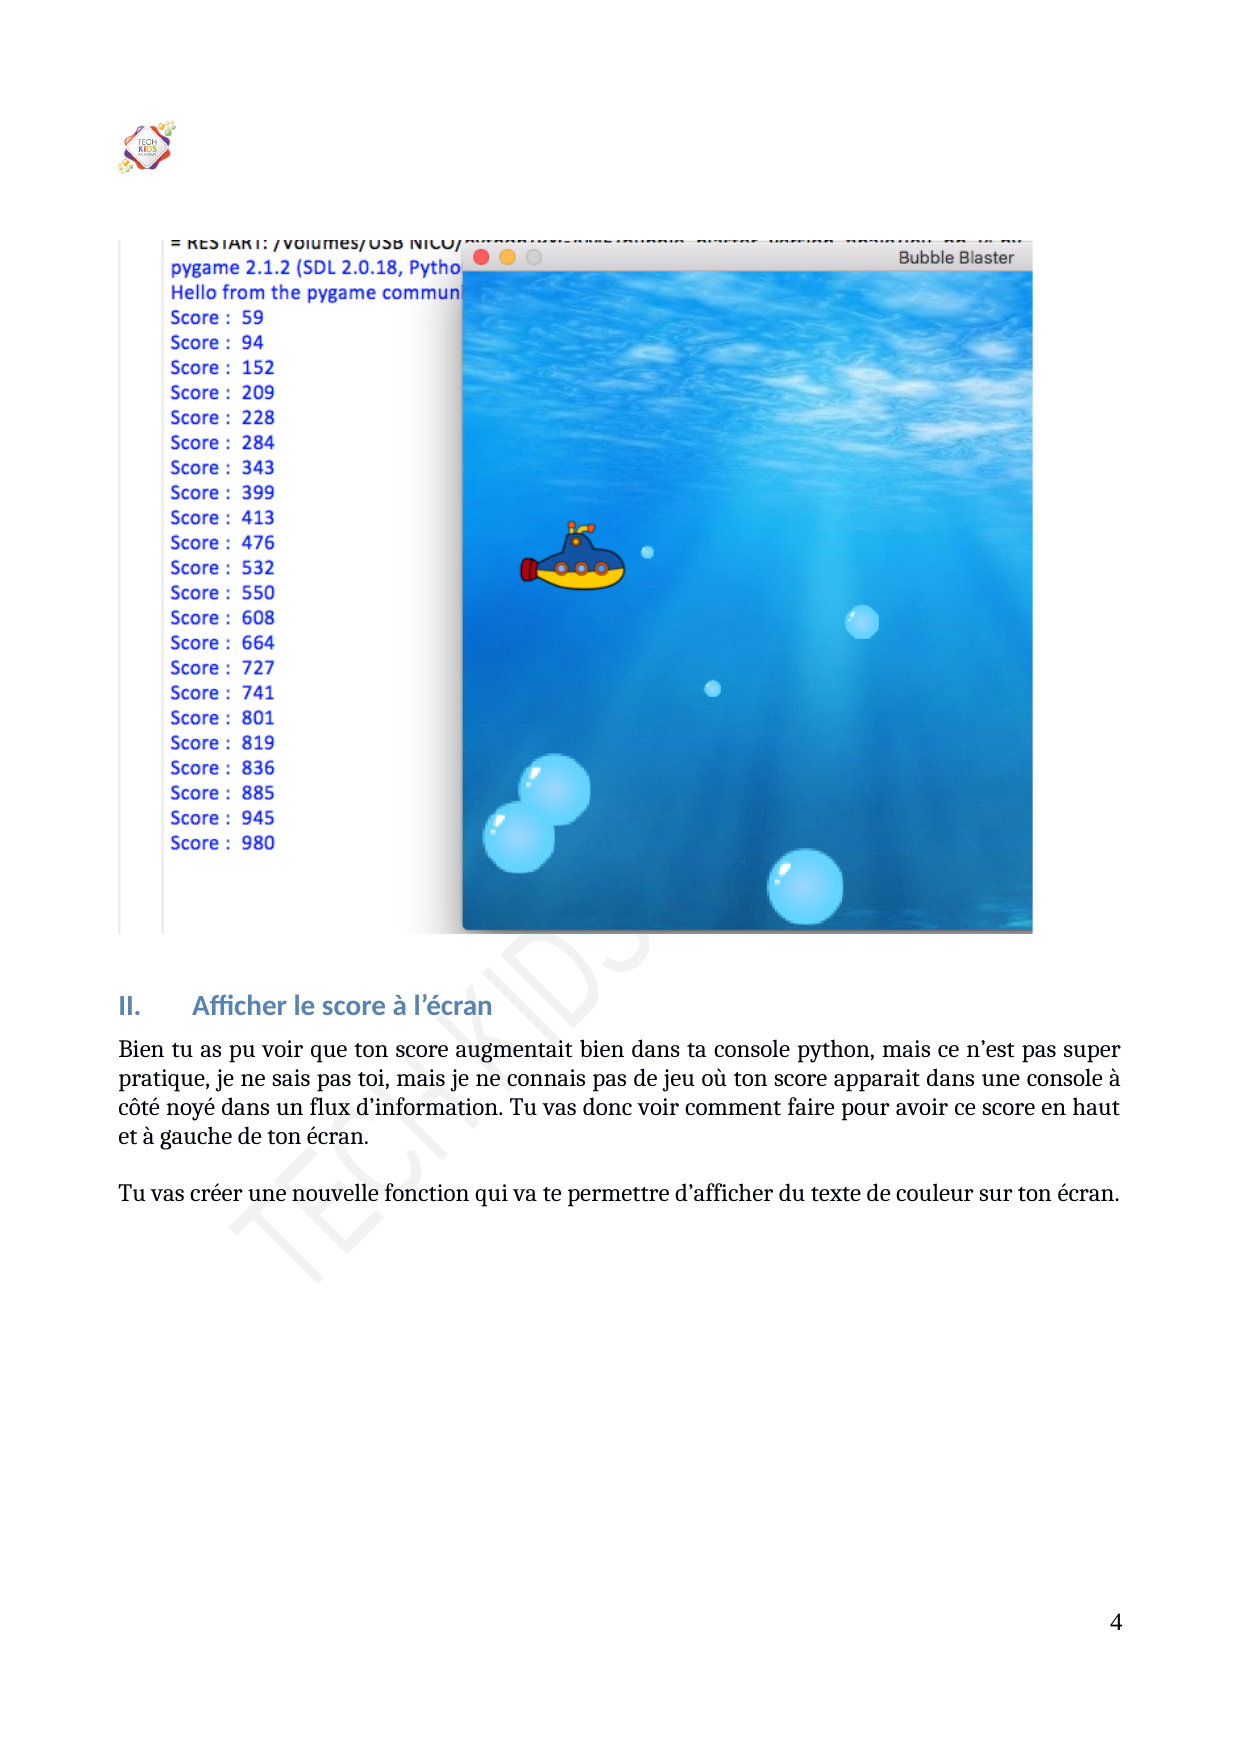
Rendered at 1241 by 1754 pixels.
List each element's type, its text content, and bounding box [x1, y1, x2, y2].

text Tu vas créer une nouvelle fonction qui va te permettre d’afficher du texte de couleur sur ton écran. [328, 1179, 1122, 1208]
subtitle Afficher le score à l’écran [474, 987, 530, 1023]
subtitle Afficher le score à l’écran [118, 987, 472, 1023]
picture [118, 240, 1033, 934]
text Tu vas créer une nouvelle fonction qui va te permettre d’afficher du texte de couleur sur ton écran. [118, 1179, 283, 1208]
subtitle Afficher le score à l’écran [580, 987, 1122, 1023]
subtitle Afficher le score à l’écran [546, 987, 587, 1013]
subtitle Afficher le score à l’écran [510, 987, 567, 1023]
text Bien tu as pu voir que ton score augmentait bien dans ta console python, mais ce n’est pas super pratique, je ne sais pas toi, mais je ne connais pas de jeu où ton score apparait dans une console à côté noyé dans un flux d’information. Tu vas donc voir comment faire pour avoir ce score en haut et à gauche de ton écran. [118, 1035, 1122, 1150]
picture [118, 118, 176, 176]
